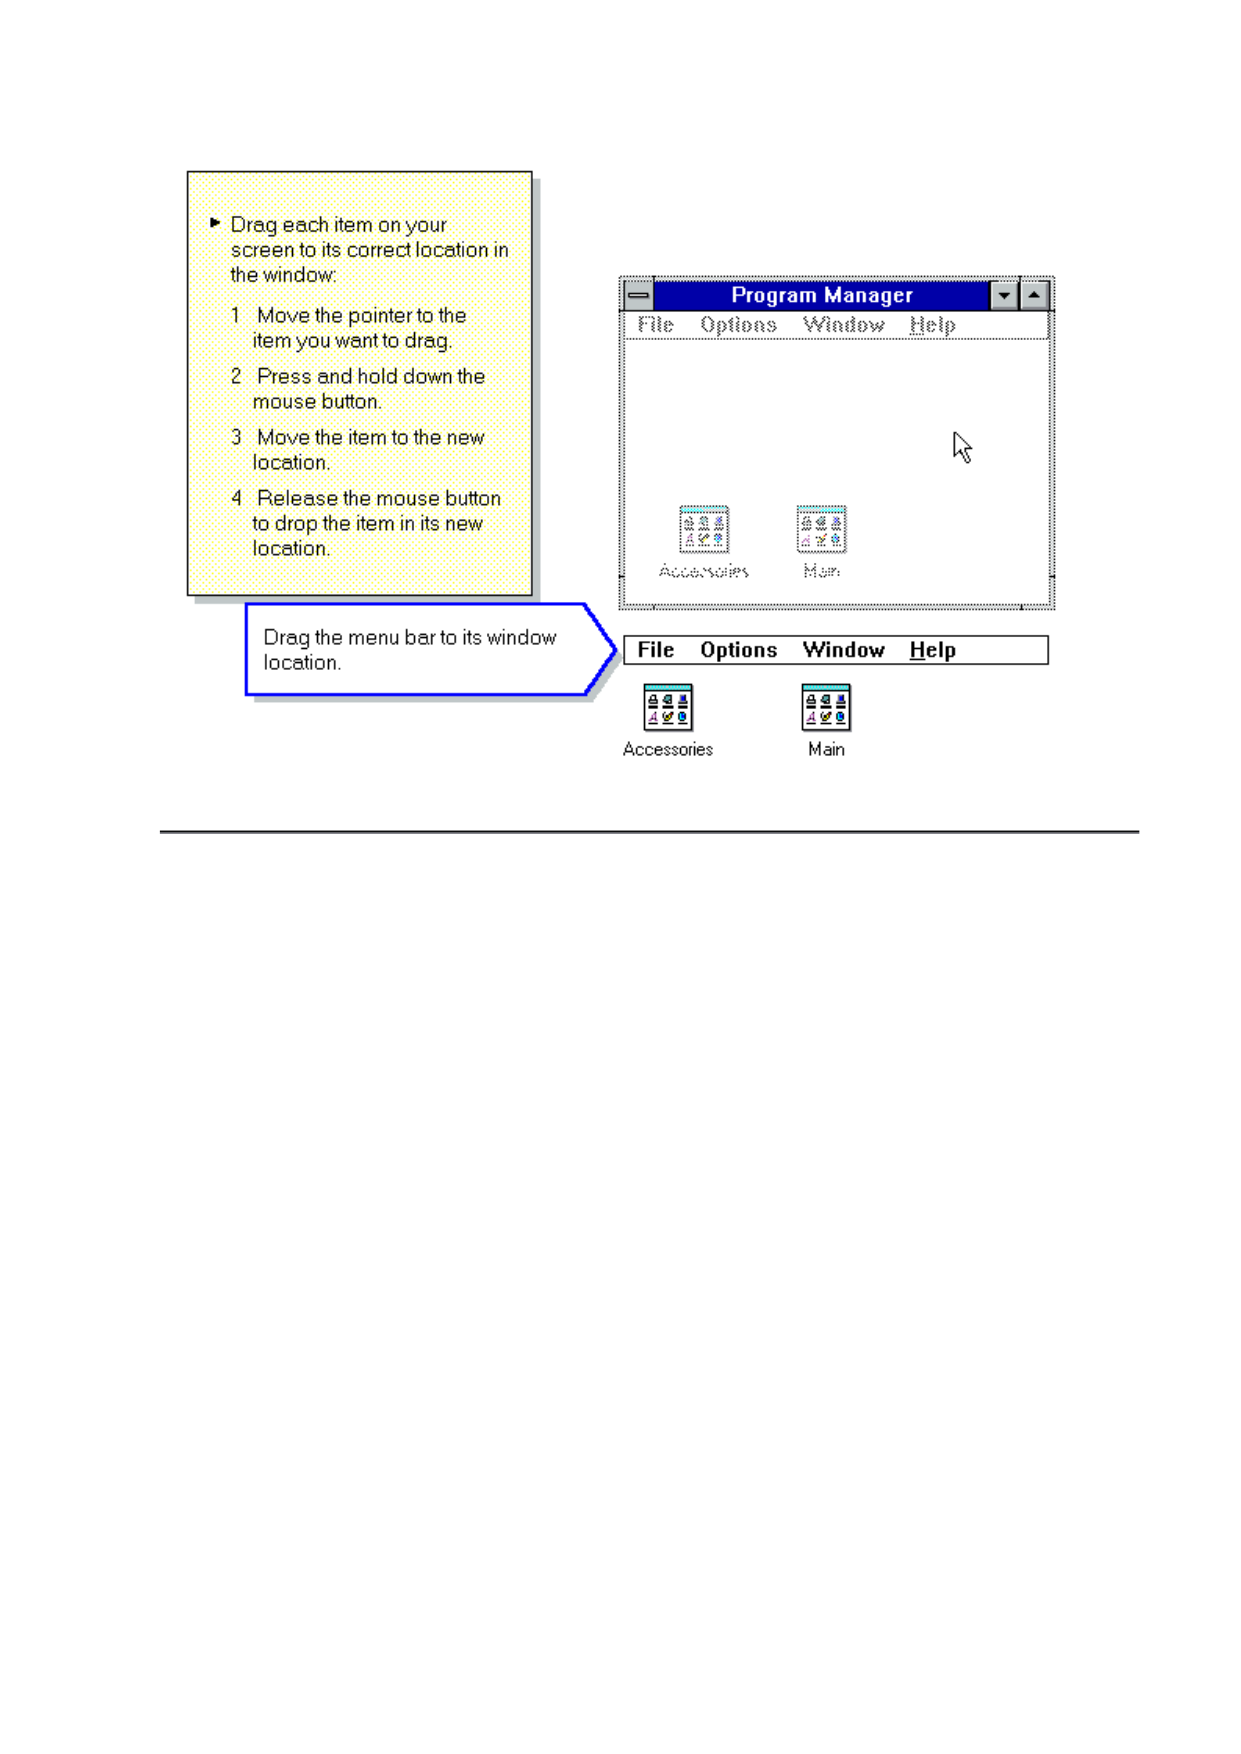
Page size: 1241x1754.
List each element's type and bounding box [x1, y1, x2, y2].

picture [159, 118, 1140, 834]
